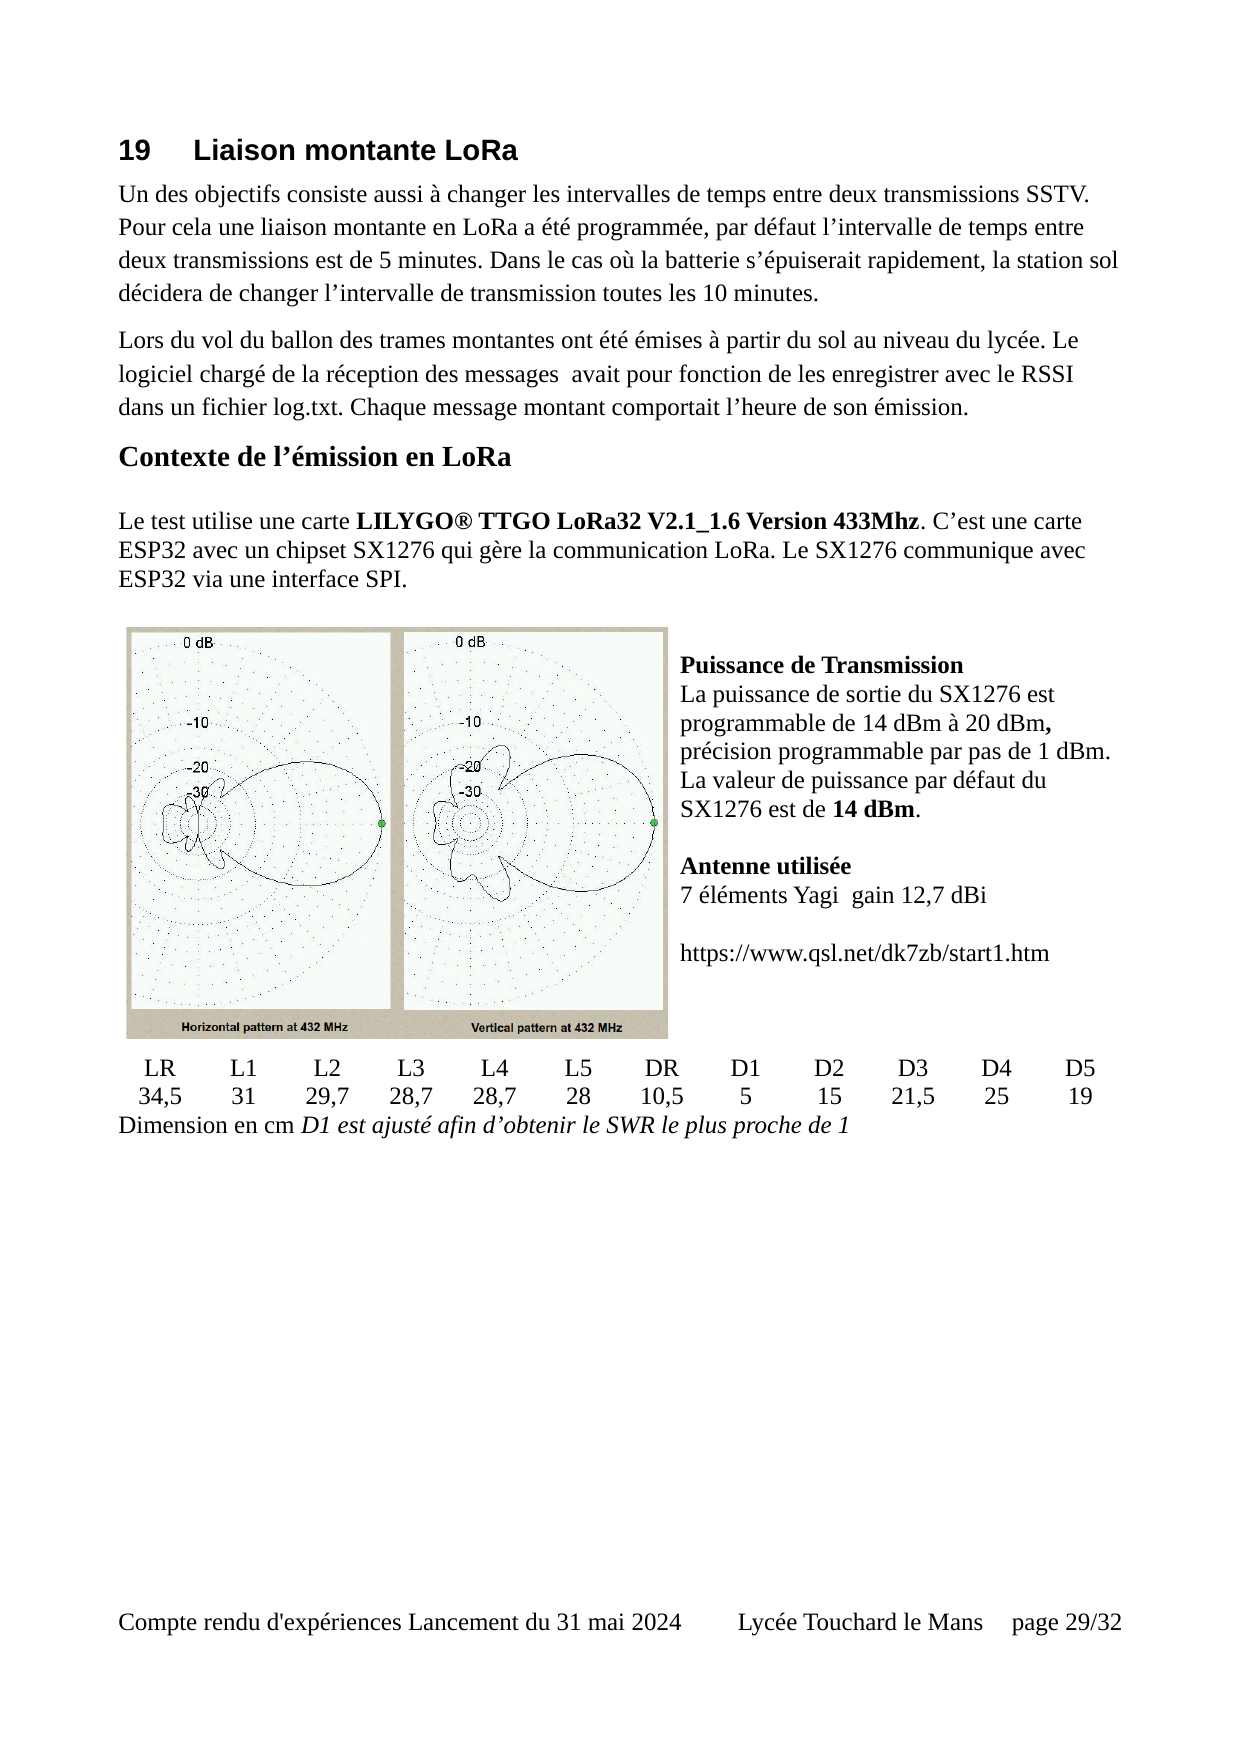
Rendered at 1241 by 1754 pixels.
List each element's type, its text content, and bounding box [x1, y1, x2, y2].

table_header D1 [704, 1053, 787, 1081]
table_header DR [620, 1053, 704, 1081]
table_header LR [118, 1053, 202, 1081]
table_cell 19 [1038, 1081, 1122, 1110]
table_header L1 [202, 1053, 285, 1081]
text Lors du vol du ballon des trames montantes ont été émises à partir du sol au niveau du lycée. Le logiciel chargé de la réception des messages avait pour fonction de les enregistrer avec le RSSI dans un fichier log.txt. Chaque message montant comportait l’heure de son émission. [118, 326, 1122, 420]
picture [126, 627, 669, 1039]
text Antenne utilisée [680, 851, 1122, 880]
table_header D3 [871, 1053, 955, 1081]
text Puissance de Transmission [680, 650, 1122, 679]
table_cell 28 [536, 1081, 620, 1110]
text Le test utilise une carte LILYGO® TTGO LoRa32 V2.1_1.6 Version 433Mhz. C’est une carte ESP32 avec un chipset SX1276 qui gère la communication LoRa. Le SX1276 communique avec ESP32 via une interface SPI. [118, 506, 1122, 593]
table_cell 10,5 [620, 1081, 704, 1110]
table_cell 28,7 [453, 1081, 536, 1110]
table_header D5 [1038, 1053, 1122, 1081]
table_cell 31 [202, 1081, 285, 1110]
text https://www.qsl.net/dk7zb/start1.htm [680, 938, 1122, 966]
table_cell 21,5 [871, 1081, 955, 1110]
table_header L3 [369, 1053, 453, 1081]
subtitle Liaison montante LoRa [118, 133, 1122, 166]
table_header D2 [788, 1053, 871, 1081]
table_header D4 [955, 1053, 1038, 1081]
table_cell 5 [704, 1081, 787, 1110]
table_header L5 [536, 1053, 620, 1081]
text Un des objectifs consiste aussi à changer les intervalles de temps entre deux transmissions SSTV. Pour cela une liaison montante en LoRa a été programmée, par défaut l’intervalle de temps entre deux transmissions est de 5 minutes. Dans le cas où la batterie s’épuiserait rapidement, la station sol décidera de changer l’intervalle de transmission toutes les 10 minutes. [118, 179, 1122, 307]
table_cell 25 [955, 1081, 1038, 1110]
text 7 éléments Yagi gain 12,7 dBi [680, 880, 1122, 909]
text Contexte de l’émission en LoRa [118, 439, 1122, 473]
table_cell 15 [788, 1081, 871, 1110]
table_cell 34,5 [118, 1081, 202, 1110]
table_header L2 [285, 1053, 369, 1081]
text Dimension en cm D1 est ajusté afin d’obtenir le SWR le plus proche de 1 [118, 1110, 1122, 1139]
text La puissance de sortie du SX1276 est programmable de 14 dBm à 20 dBm, précision programmable par pas de 1 dBm. La valeur de puissance par défaut du SX1276 est de 14 dBm. [680, 679, 1122, 823]
table_header L4 [453, 1053, 536, 1081]
table_cell 29,7 [285, 1081, 369, 1110]
table_cell 28,7 [369, 1081, 453, 1110]
